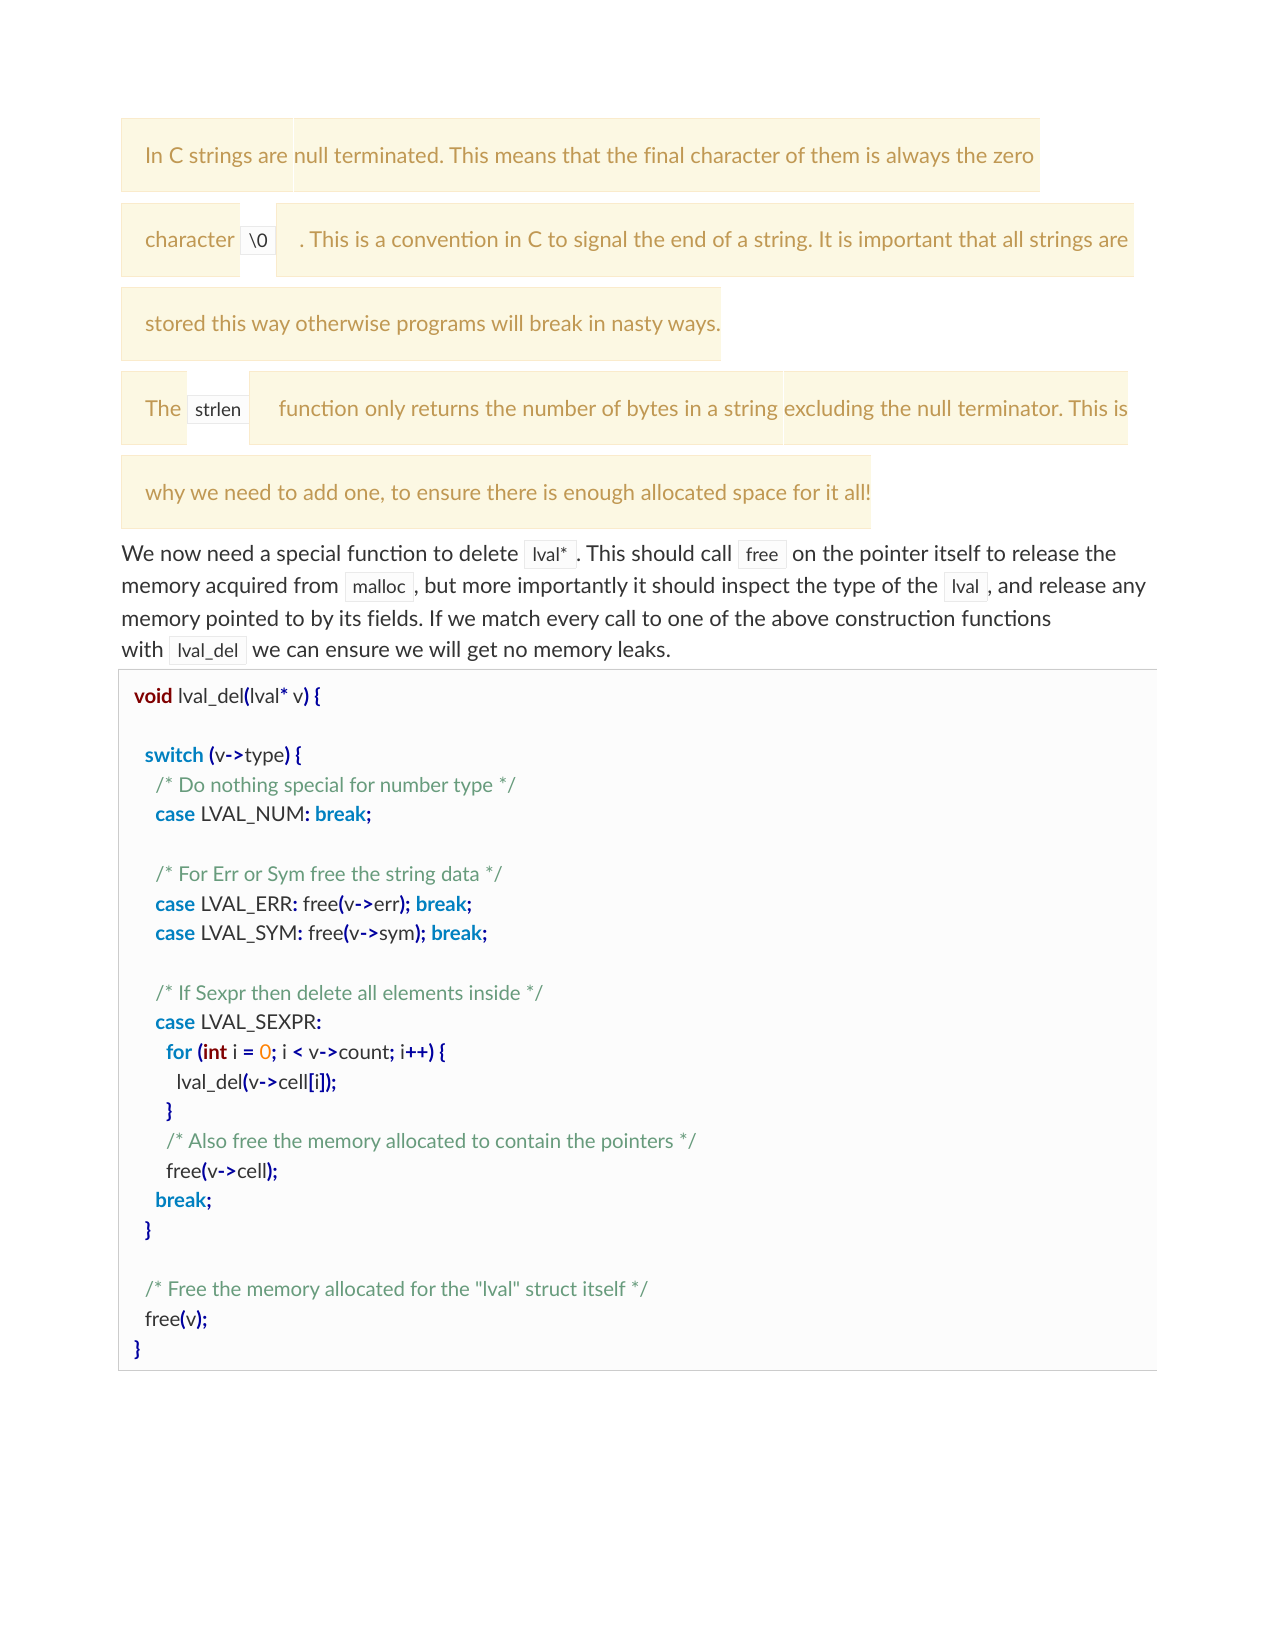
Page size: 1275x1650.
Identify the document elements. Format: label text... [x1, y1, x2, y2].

text lval_del(v->cell[i]); [119, 1054, 1157, 1084]
text free(v->cell); [119, 1143, 1157, 1173]
text case LVAL_SEXPR: [119, 995, 1157, 1025]
text for (int i = 0; i < v->count; i++) { [119, 1025, 1157, 1054]
text } [119, 1322, 1157, 1370]
text void lval_del(lval* v) { [119, 670, 1157, 698]
text The strlen function only returns the number of bytes in a string excluding the null terminator. This is why we need to add one, to ensure there is enough allocated space for it all! [121, 371, 1154, 528]
text break; [119, 1173, 1157, 1203]
text case LVAL_ERR: free(v->err); break; [119, 876, 1157, 906]
text free(v); [119, 1292, 1157, 1322]
text /* Do nothing special for number type */ [119, 757, 1157, 787]
text /* If Sexpr then delete all elements inside */ [119, 965, 1157, 995]
text /* For Err or Sym free the string data */ [119, 847, 1157, 876]
text case LVAL_SYM: free(v->sym); break; [119, 906, 1157, 936]
text /* Also free the memory allocated to contain the pointers */ [119, 1114, 1157, 1143]
text /* Free the memory allocated for the "lval" struct itself */ [119, 1262, 1157, 1292]
text In C strings are null terminated. This means that the final character of them is always the zero character \0. This is a convention in C to signal the end of a string. It is important that all strings are stored this way otherwise programs will break in nasty ways. [121, 118, 1154, 360]
text case LVAL_NUM: break; [119, 787, 1157, 817]
text switch (v->type) { [119, 728, 1157, 757]
text } [119, 1084, 1157, 1114]
text } [119, 1203, 1157, 1232]
text We now need a special function to delete lval*. This should call free on the pointer itself to release the memory acquired from malloc, but more importantly it should inspect the type of the lval, and release any memory pointed to by its fields. If we match every call to one of the above construction functions with lval_del we can ensure we will get no memory leaks. [121, 539, 1154, 664]
